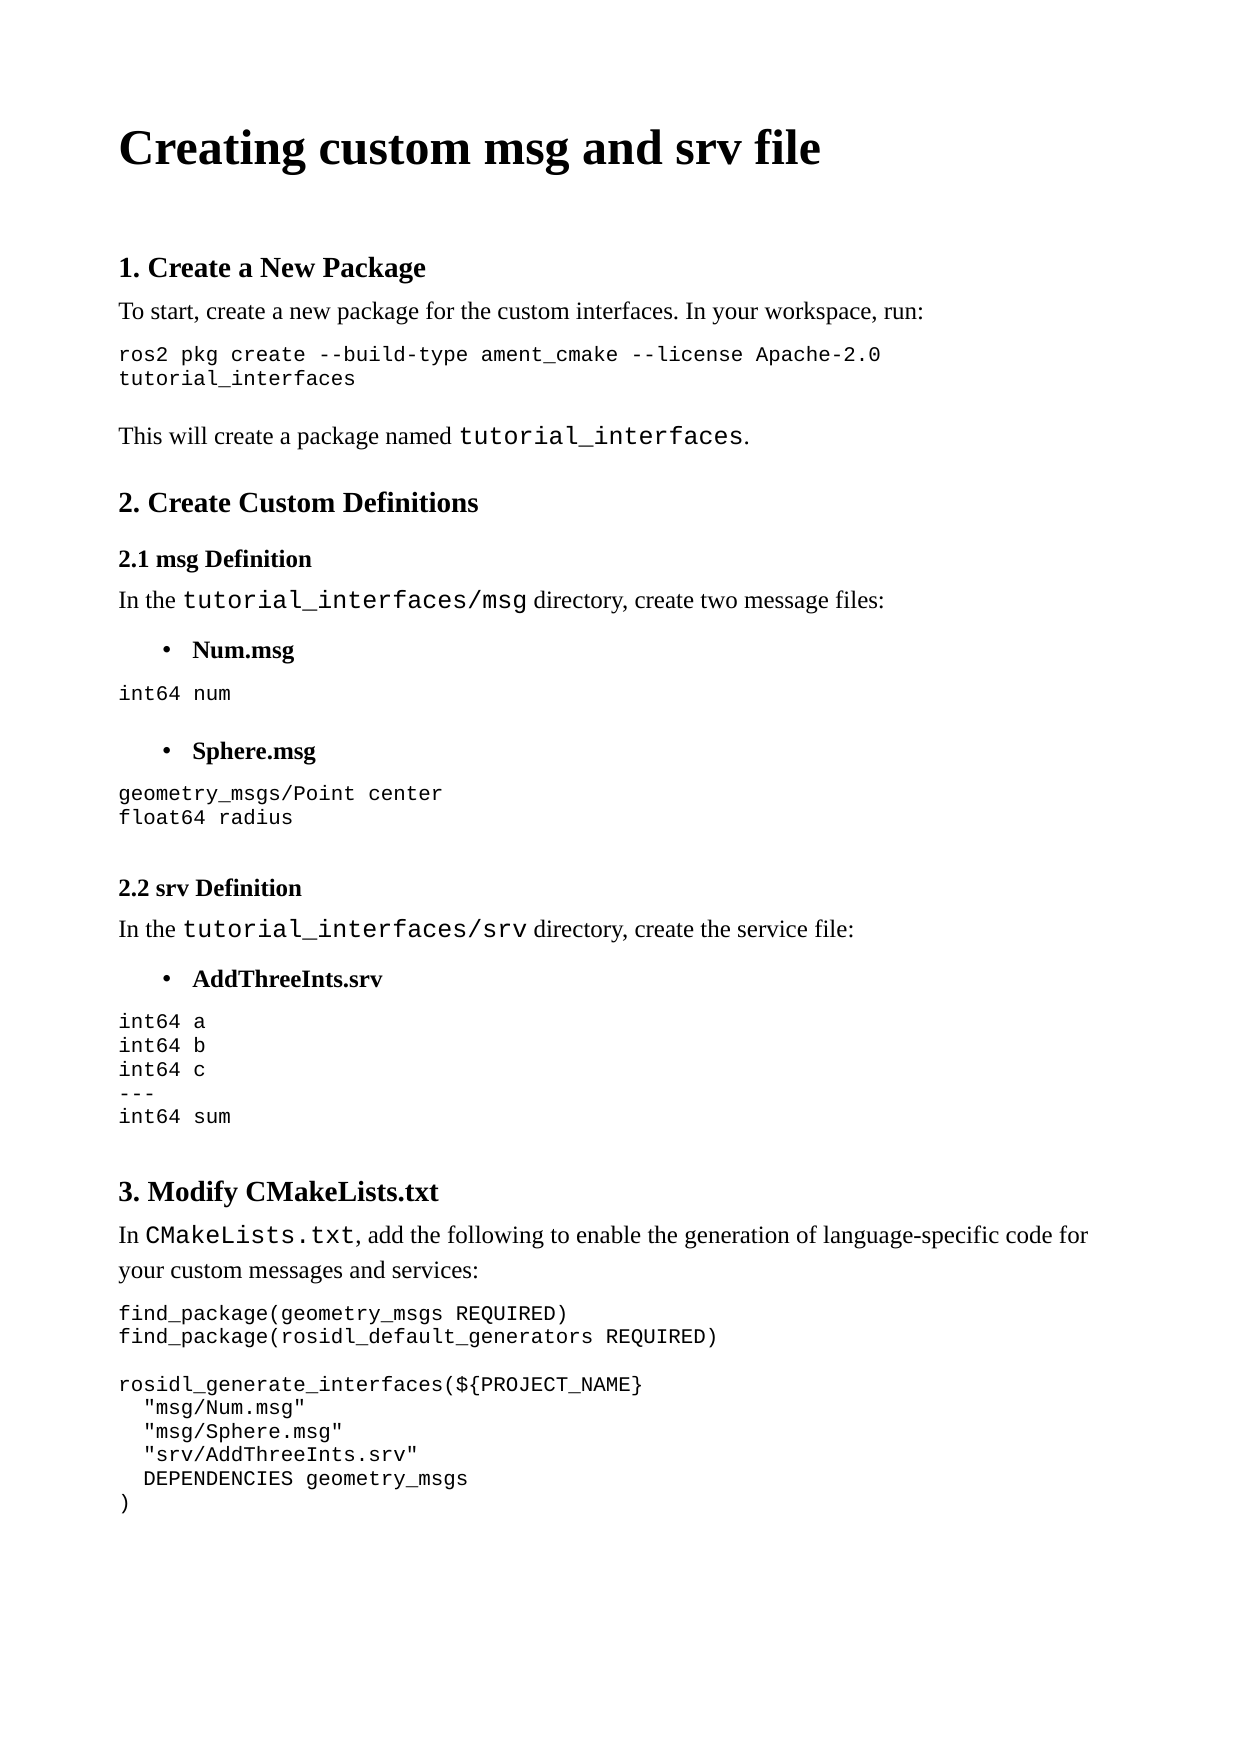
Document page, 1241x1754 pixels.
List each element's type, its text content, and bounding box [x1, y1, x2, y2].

subtitle 3. Modify CMakeLists.txt [118, 1174, 1122, 1207]
text int64 sum [118, 1106, 1122, 1130]
text In CMakeLists.txt, add the following to enable the generation of language-specific code for your custom messages and services: [118, 1220, 1122, 1284]
subtitle 2.1 msg Definition [118, 544, 1122, 573]
text rosidl_generate_interfaces(${PROJECT_NAME} [118, 1373, 1122, 1397]
text float64 radius [118, 807, 1122, 831]
subtitle Creating custom msg and srv file [118, 118, 1122, 176]
text int64 num [118, 683, 1122, 706]
text geometry_msgs/Point center [118, 783, 1122, 807]
text int64 b [118, 1035, 1122, 1059]
text ) [118, 1492, 1122, 1515]
text In the tutorial_interfaces/msg directory, create two message files: [118, 585, 1122, 616]
list Num.msg [162, 635, 1122, 664]
subtitle 1. Create a New Package [118, 250, 1122, 284]
text "srv/AddThreeInts.srv" [118, 1444, 1122, 1468]
text To start, create a new package for the custom interfaces. In your workspace, run: [118, 296, 1122, 325]
text find_package(rosidl_default_generators REQUIRED) [118, 1326, 1122, 1350]
list AddThreeInts.srv [162, 964, 1122, 993]
text "msg/Num.msg" [118, 1397, 1122, 1421]
subtitle 2.2 srv Definition [118, 873, 1122, 901]
list Sphere.msg [162, 736, 1122, 764]
text "msg/Sphere.msg" [118, 1421, 1122, 1444]
text find_package(geometry_msgs REQUIRED) [118, 1303, 1122, 1326]
text int64 a [118, 1012, 1122, 1035]
text DEPENDENCIES geometry_msgs [118, 1468, 1122, 1492]
text This will create a package named tutorial_interfaces. [118, 421, 1122, 452]
text ros2 pkg create --build-type ament_cmake --license Apache-2.0 tutorial_interfaces [118, 344, 1122, 391]
text --- [118, 1082, 1122, 1106]
text int64 c [118, 1059, 1122, 1082]
subtitle 2. Create Custom Definitions [118, 485, 1122, 519]
text In the tutorial_interfaces/srv directory, create the service file: [118, 914, 1122, 945]
